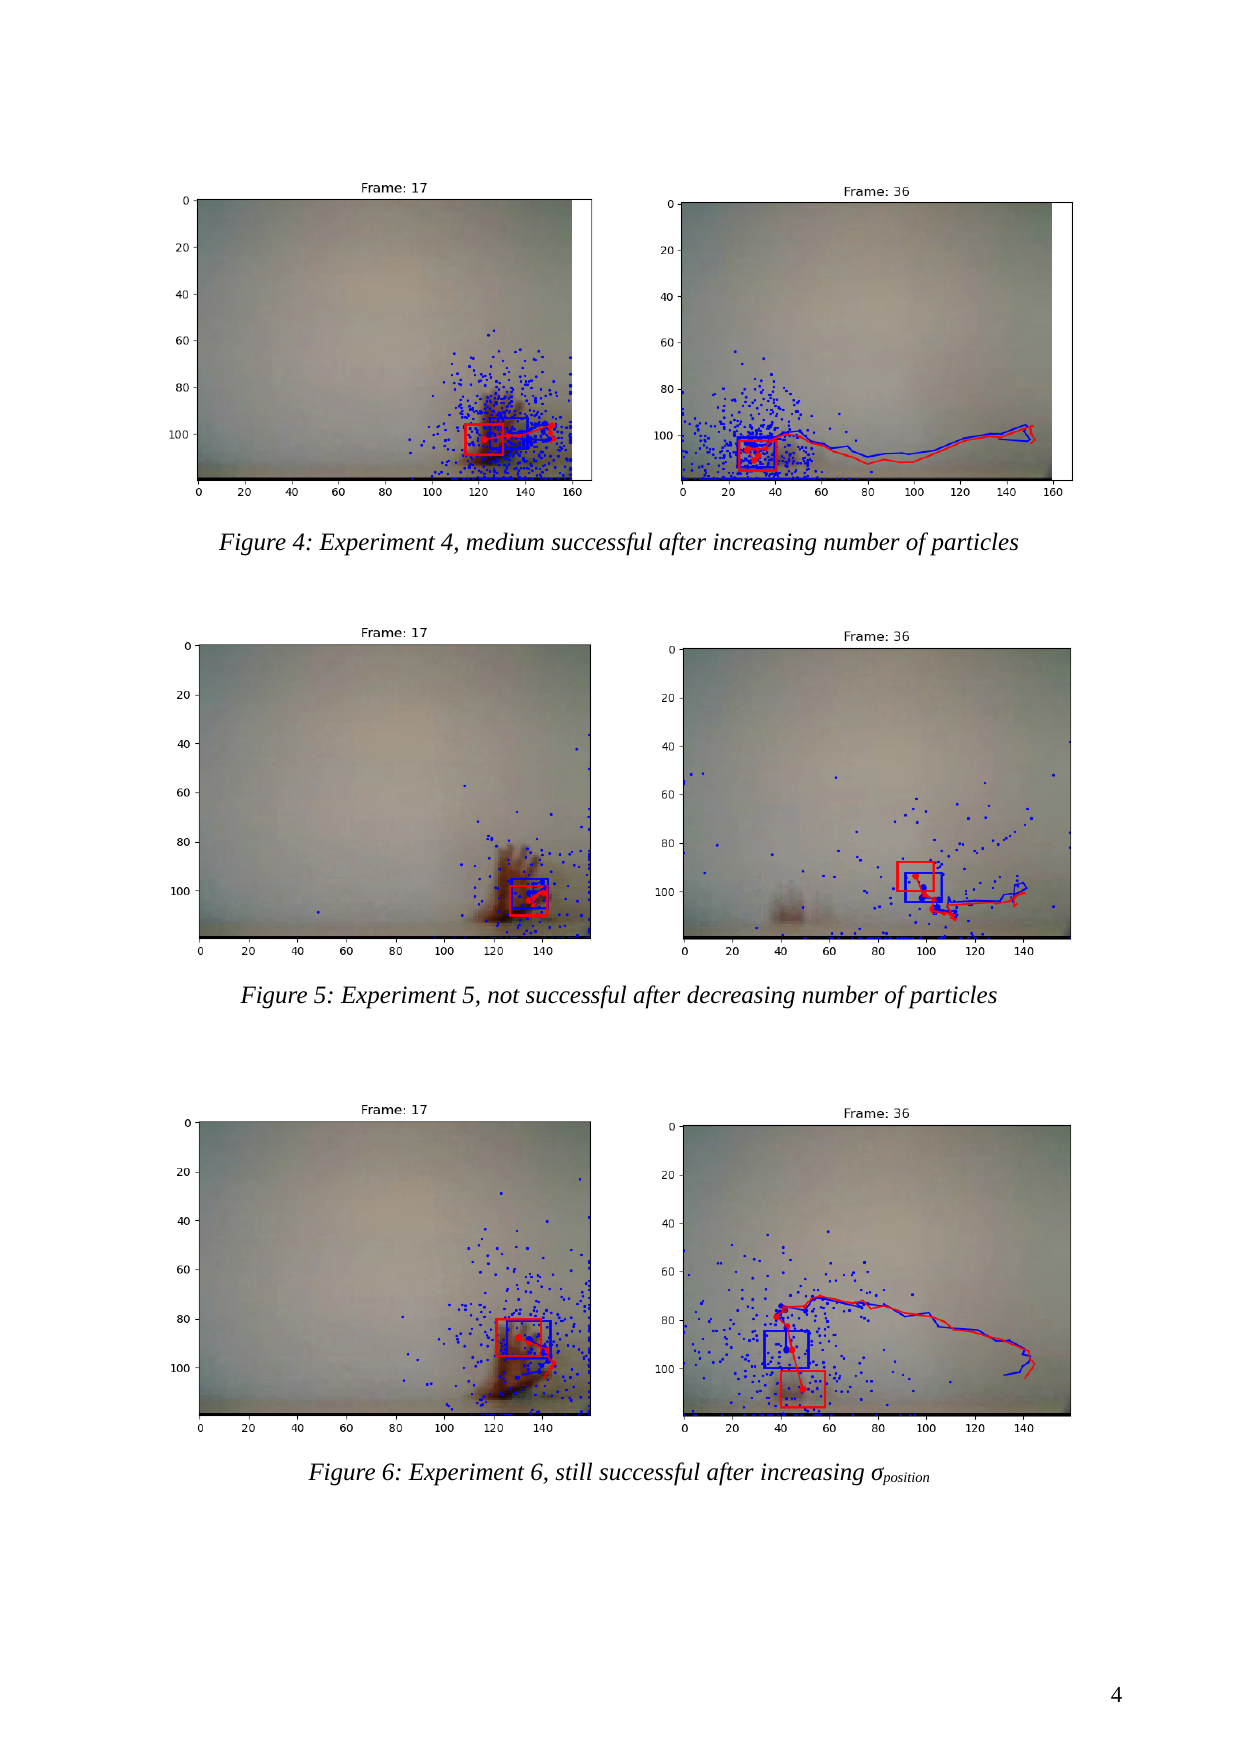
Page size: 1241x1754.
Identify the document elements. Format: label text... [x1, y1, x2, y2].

text Figure 4: Experiment 4, medium successful after increasing number of particles [119, 148, 1122, 556]
picture [133, 598, 1122, 980]
text Figure 6: Experiment 6, still successful after increasing σposition [119, 1077, 1122, 1486]
picture [133, 146, 1122, 528]
picture [133, 1075, 1122, 1457]
text Figure 5: Experiment 5, not successful after decreasing number of particles [119, 601, 1122, 1009]
